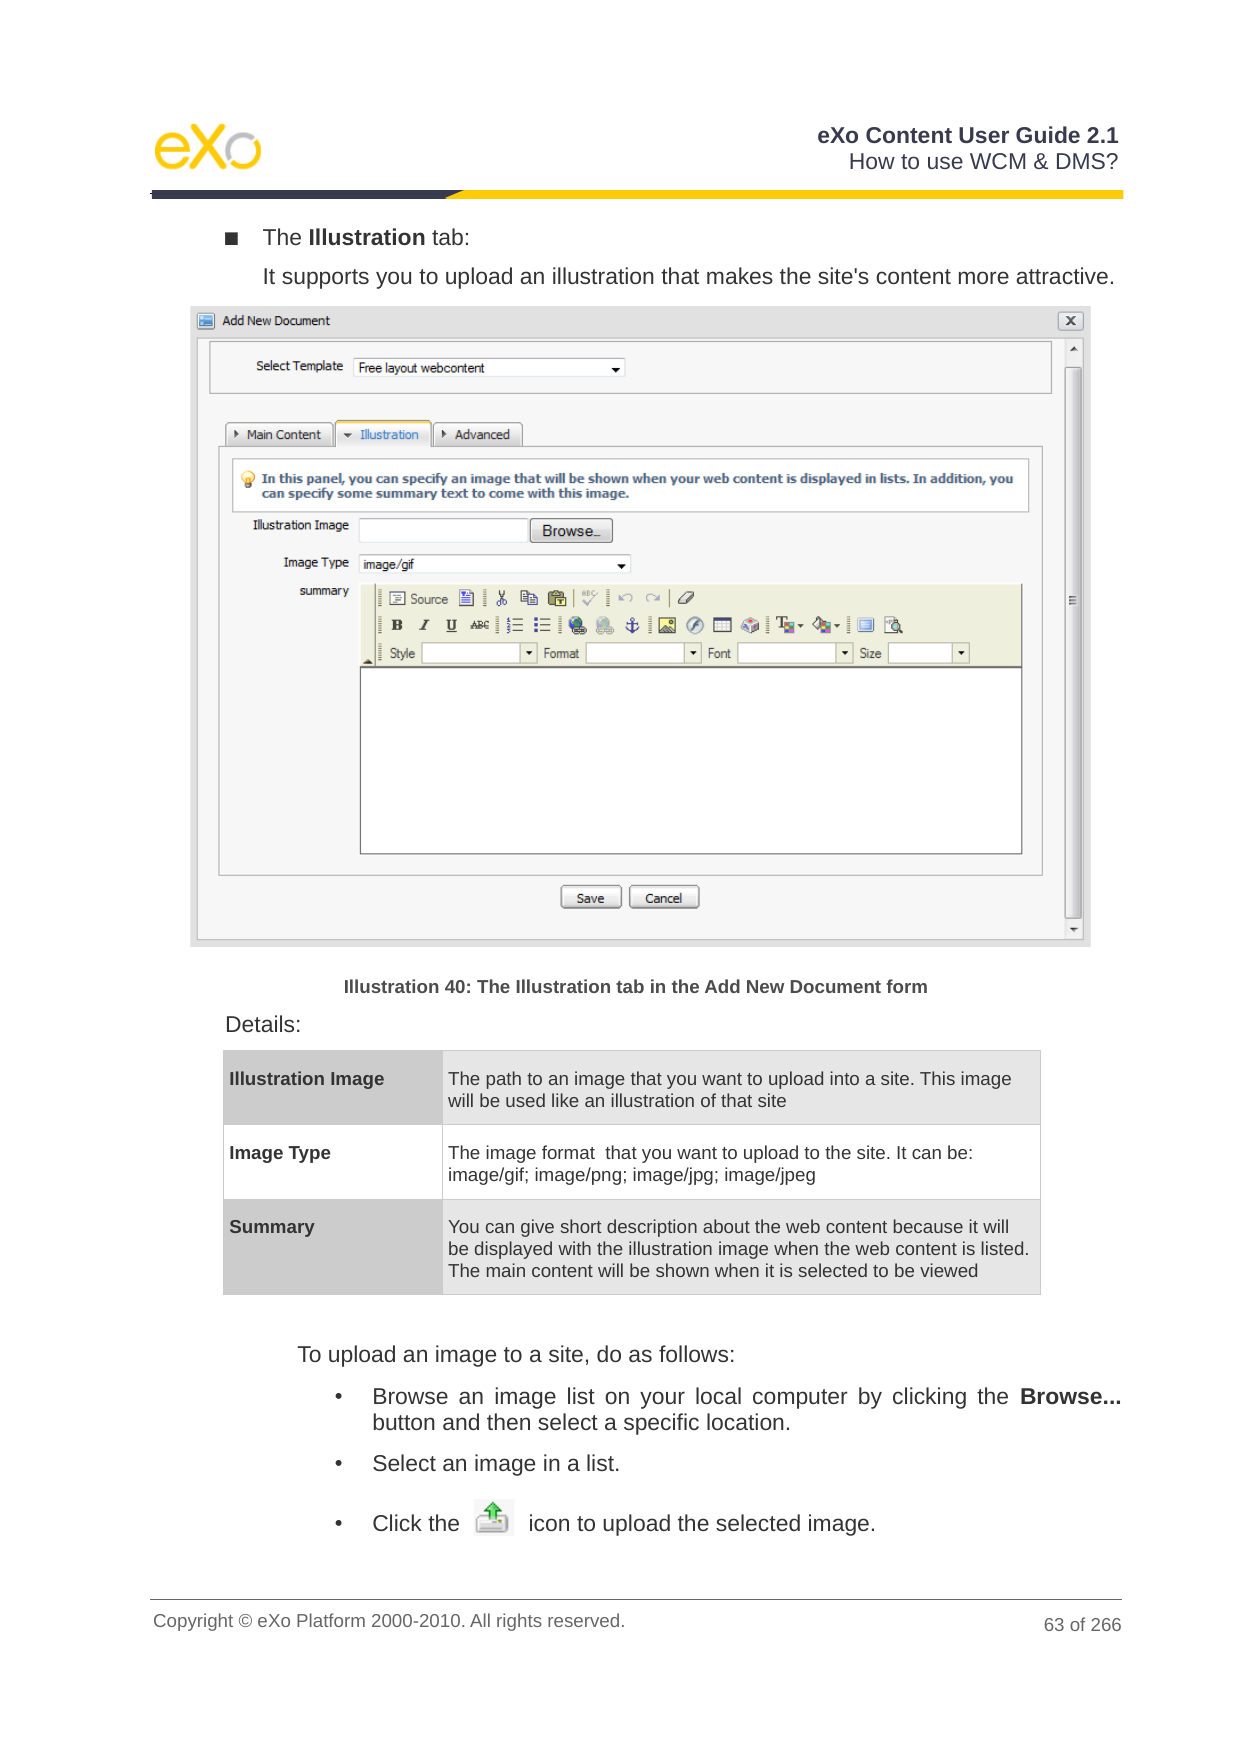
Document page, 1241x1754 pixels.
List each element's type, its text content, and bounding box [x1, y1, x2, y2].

picture [473, 1499, 515, 1536]
picture [155, 123, 262, 170]
list Select an image in a list. [334, 1450, 1122, 1477]
list Illustration 40: The Illustration tab in the Add New Document form [146, 382, 1126, 998]
list Details: [187, 998, 1122, 1037]
list [146, 302, 1126, 382]
text To upload an image to a site, do as follows: [297, 1341, 1122, 1368]
list Browse an image list on your local computer by clicking the Browse... button and then select a specific location. [334, 1383, 1122, 1435]
table_cell Image Type [224, 1125, 442, 1198]
table_cell You can give short description about the web content because it will be displayed with the illustration image when the web content is listed. The main content will be shown when it is selected to be viewed [443, 1200, 1040, 1294]
table_header Illustration Image [224, 1051, 442, 1124]
table_header The path to an image that you want to upload into a site. This image will be used like an illustration of that site [443, 1051, 1040, 1124]
picture [151, 190, 1124, 199]
picture [190, 306, 1092, 947]
table_cell The image format that you want to upload to the site. It can be: image/gif; image/png; image/jpg; image/jpeg [443, 1125, 1040, 1198]
list The Illustration tab: [225, 223, 1122, 250]
list It supports you to upload an illustration that makes the site's content more attractive. [225, 263, 1122, 289]
table_cell Summary [224, 1200, 442, 1294]
list Click the icon to upload the selected image. [334, 1492, 1122, 1543]
